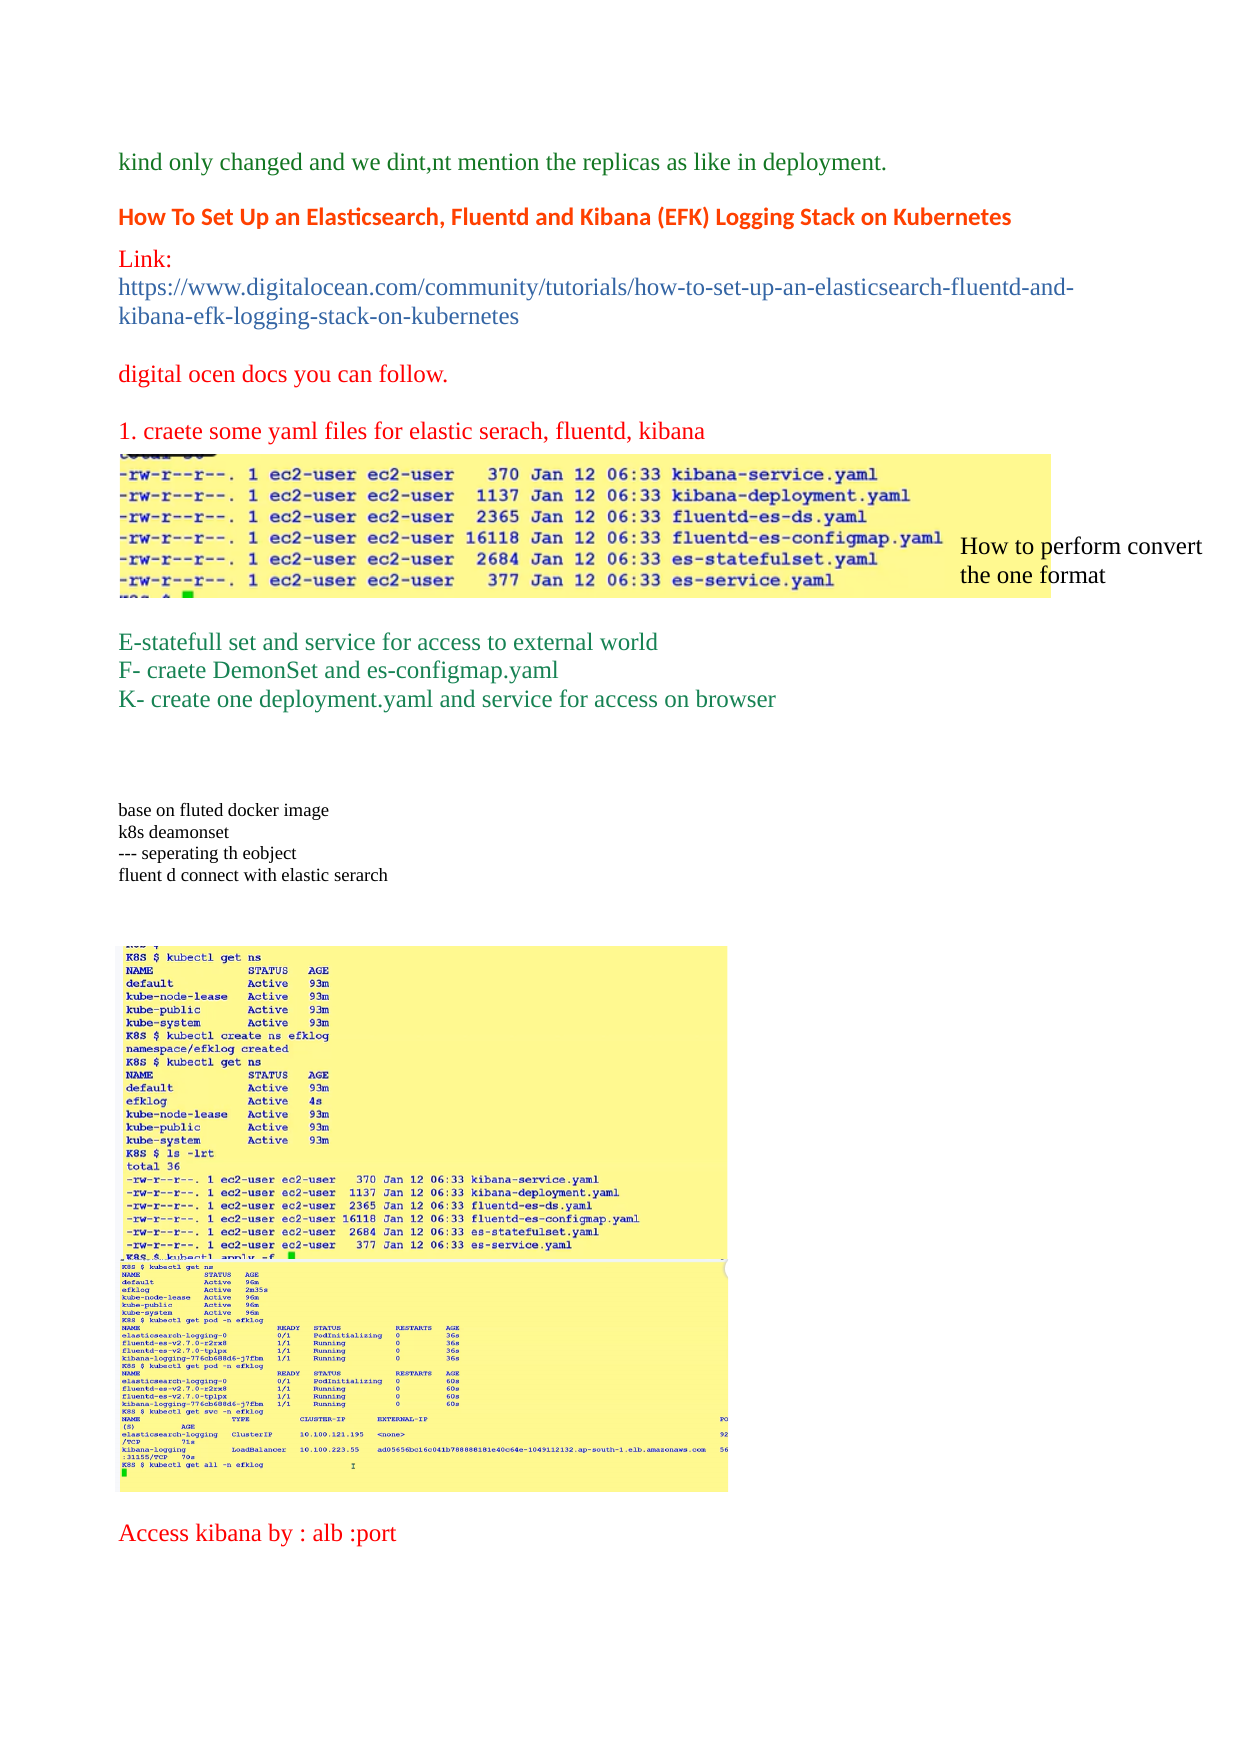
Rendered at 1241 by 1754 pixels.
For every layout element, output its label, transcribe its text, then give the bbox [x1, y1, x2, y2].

picture [115, 946, 729, 1492]
text fluent d connect with elastic serarch [118, 864, 1122, 943]
subtitle How To Set Up an Elasticsearch, Fluentd and Kibana (EFK) Logging Stack on Kubernetes [118, 201, 1122, 231]
text F- craete DemonSet and es-configmap.yaml [118, 655, 1122, 684]
text kind only changed and we dint,nt mention the replicas as like in deployment. [118, 118, 1122, 176]
text Link: https://www.digitalocean.com/community/tutorials/how-to-set-up-an-elasticsearch-fluentd-and-kibana-efk-logging-stack-on-kubernetes [118, 244, 1122, 330]
text digital ocen docs you can follow. 1. craete some yaml files for elastic serach, fluentd, kibana E-statefull set and service for access to external world [118, 330, 1122, 655]
text K- create one deployment.yaml and service for access on browser [118, 684, 1122, 713]
text k8s deamonset --- seperating th eobject [118, 821, 1122, 864]
text Access kibana by : alb :port [118, 1518, 1122, 1547]
picture [1044, 544, 1049, 553]
picture [119, 454, 1051, 598]
text base on fluted docker image [118, 770, 1122, 821]
